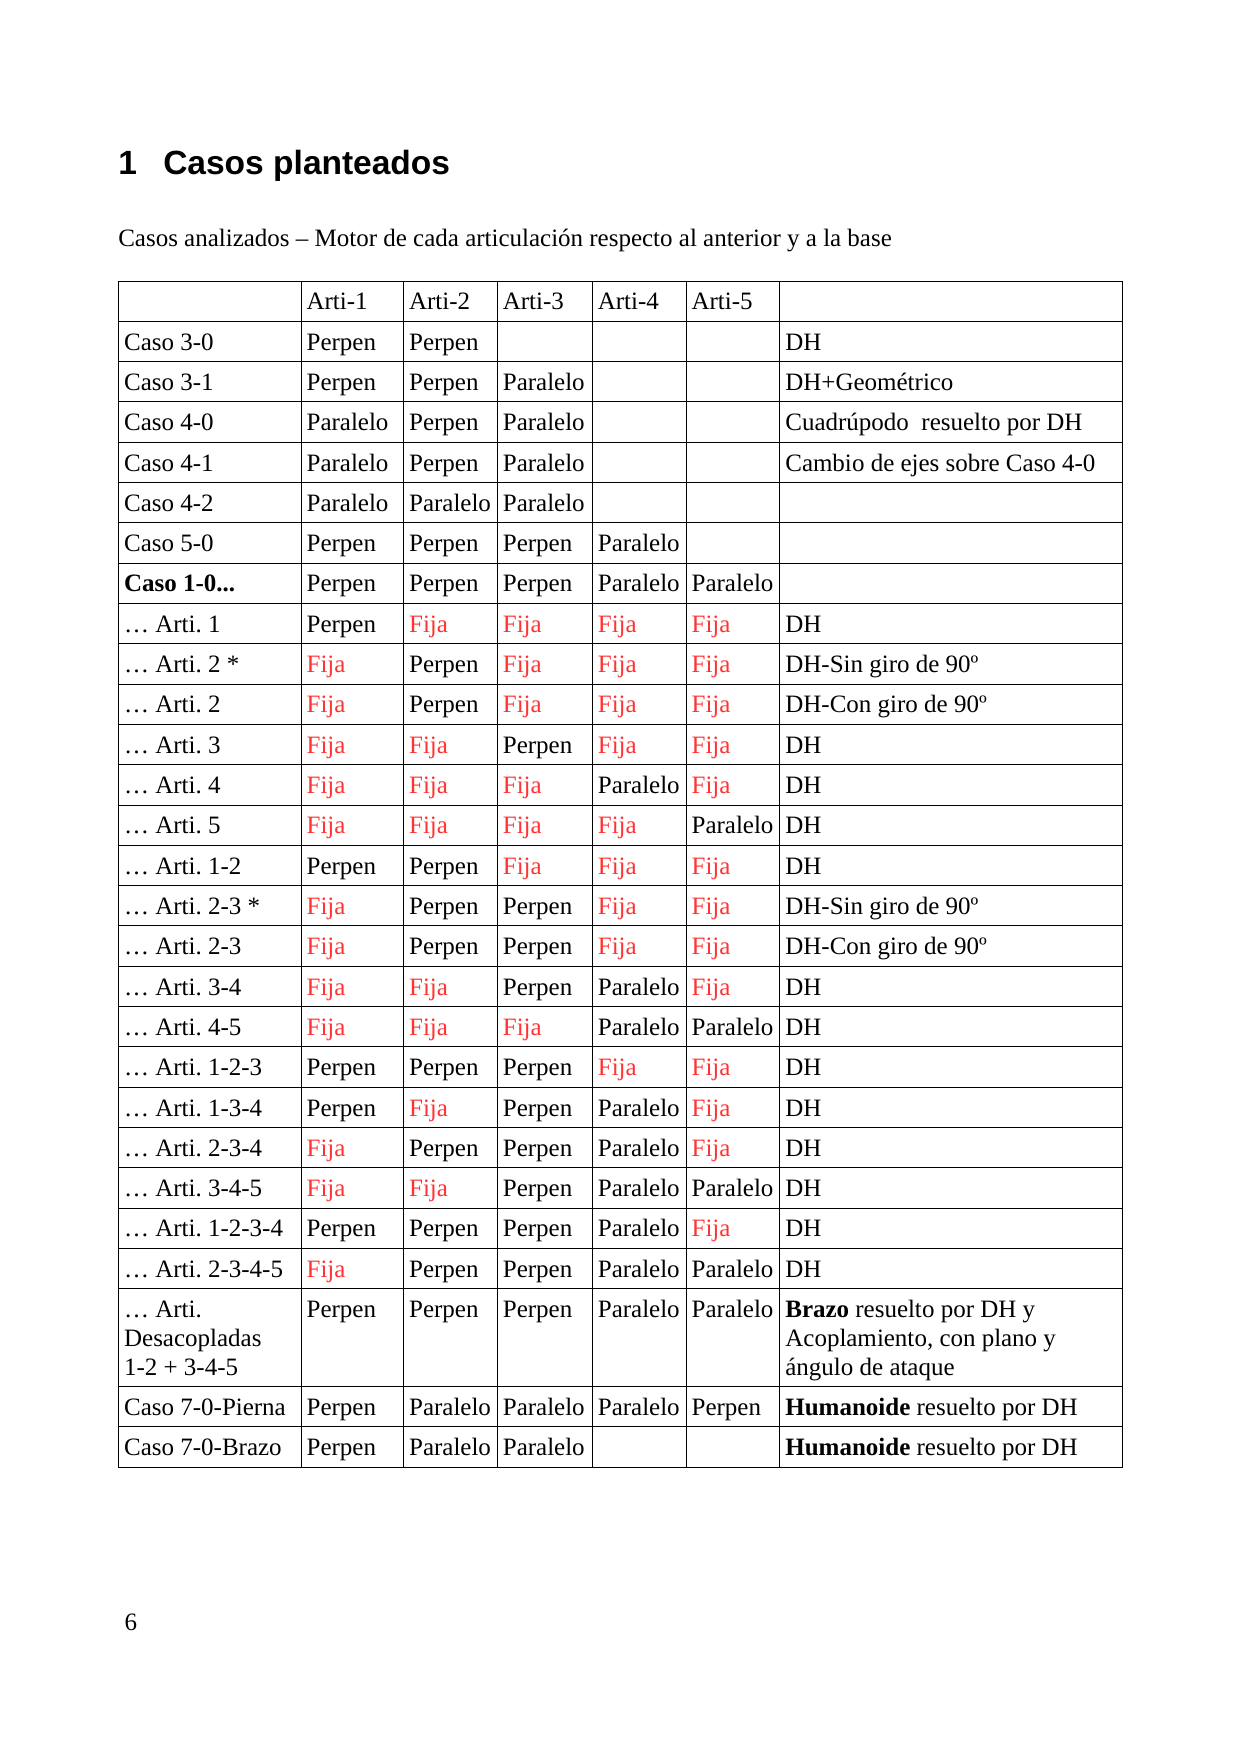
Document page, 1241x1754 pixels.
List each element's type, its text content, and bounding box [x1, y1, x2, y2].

table_cell Fija [593, 926, 686, 966]
table_cell Fija [302, 644, 403, 684]
table_cell Perpen [498, 523, 592, 563]
table_cell Paralelo [593, 765, 686, 805]
table_cell Paralelo [593, 1249, 686, 1288]
table_cell Cuadrúpodo resuelto por DH [780, 402, 1122, 442]
table_cell Fija [302, 1007, 403, 1046]
table_cell Fija [687, 1047, 779, 1087]
table_cell Fija [593, 1047, 686, 1087]
table_cell Perpen [498, 1249, 592, 1288]
table_cell DH [780, 1249, 1122, 1288]
table_cell … Arti. 2 * [119, 644, 301, 684]
table_cell Perpen [302, 1047, 403, 1087]
table_cell Fija [404, 604, 497, 643]
table_cell DH [780, 1088, 1122, 1127]
table_cell Perpen [302, 1209, 403, 1248]
table_cell Perpen [404, 644, 497, 684]
table_cell Fija [404, 806, 497, 845]
table_cell Perpen [498, 967, 592, 1006]
table_cell Perpen [404, 1289, 497, 1386]
table_cell Fija [302, 1249, 403, 1288]
table_cell … Arti. 1-2-3 [119, 1047, 301, 1087]
table_cell DH [780, 725, 1122, 764]
table_cell Paralelo [404, 483, 497, 522]
table_cell Caso 7-0-Brazo [119, 1427, 301, 1467]
table_cell Paralelo [593, 967, 686, 1006]
table_cell Perpen [498, 1209, 592, 1248]
table_cell Fija [498, 765, 592, 805]
table_cell Paralelo [498, 402, 592, 442]
table_cell Perpen [302, 1289, 403, 1386]
table_cell … Arti. 4 [119, 765, 301, 805]
table_cell … Arti. 2-3 [119, 926, 301, 966]
table_cell Perpen [302, 1427, 403, 1467]
table_cell Perpen [302, 604, 403, 643]
table_cell Paralelo [593, 564, 686, 603]
table_cell Fija [687, 967, 779, 1006]
table_cell DH [780, 765, 1122, 805]
table_cell Perpen [404, 685, 497, 724]
table_cell Fija [687, 644, 779, 684]
table_cell Fija [302, 1168, 403, 1208]
table_cell DH-Con giro de 90º [780, 685, 1122, 724]
table_cell Fija [498, 685, 592, 724]
table_cell [687, 523, 779, 563]
table_cell Humanoide resuelto por DH [780, 1387, 1122, 1426]
table_cell Perpen [404, 564, 497, 603]
table_cell … Arti. 3 [119, 725, 301, 764]
table_cell Fija [687, 685, 779, 724]
table_cell [687, 362, 779, 401]
table_cell DH [780, 1209, 1122, 1248]
table_cell Caso 4-2 [119, 483, 301, 522]
table_cell Paralelo [687, 1007, 779, 1046]
table_cell Fija [302, 1128, 403, 1167]
table_cell Fija [687, 1128, 779, 1167]
table_cell Fija [404, 765, 497, 805]
table_cell Paralelo [687, 564, 779, 603]
table_cell [593, 322, 686, 361]
table_cell Perpen [404, 1047, 497, 1087]
table_cell Fija [302, 886, 403, 925]
table_cell Paralelo [593, 523, 686, 563]
table_cell … Arti. 1-3-4 [119, 1088, 301, 1127]
table_cell [593, 483, 686, 522]
table_cell Fija [404, 1007, 497, 1046]
table_cell Fija [302, 967, 403, 1006]
table_cell [780, 523, 1122, 563]
table_header [780, 282, 1122, 321]
table_cell Fija [687, 725, 779, 764]
table_cell Perpen [498, 1289, 592, 1386]
table_cell Perpen [404, 1209, 497, 1248]
table_cell Caso 4-1 [119, 443, 301, 482]
table_cell Paralelo [593, 1128, 686, 1167]
table_cell [593, 1427, 686, 1467]
table_cell Perpen [498, 926, 592, 966]
table_cell Perpen [498, 1088, 592, 1127]
table_cell Caso 5-0 [119, 523, 301, 563]
table_cell Paralelo [498, 1387, 592, 1426]
table_cell Perpen [302, 1088, 403, 1127]
table_cell Perpen [302, 846, 403, 885]
table_cell Caso 3-1 [119, 362, 301, 401]
table_cell Fija [593, 725, 686, 764]
table_cell Paralelo [593, 1289, 686, 1386]
table_cell … Arti. 1-2 [119, 846, 301, 885]
table_cell … Arti. 3-4 [119, 967, 301, 1006]
text Casos analizados – Motor de cada articulación respecto al anterior y a la base [118, 223, 1122, 252]
table_cell … Arti. Desacopladas 1-2 + 3-4-5 [119, 1289, 301, 1386]
table_cell Perpen [498, 564, 592, 603]
table_cell DH [780, 806, 1122, 845]
table_cell … Arti. 4-5 [119, 1007, 301, 1046]
table_cell [780, 483, 1122, 522]
table_cell Perpen [404, 886, 497, 925]
table_cell Fija [593, 846, 686, 885]
table_cell Fija [593, 604, 686, 643]
table_cell Paralelo [302, 443, 403, 482]
table_cell Paralelo [687, 1168, 779, 1208]
table_cell Fija [498, 806, 592, 845]
table_cell … Arti. 2-3-4 [119, 1128, 301, 1167]
table_cell … Arti. 1 [119, 604, 301, 643]
table_cell [687, 443, 779, 482]
table_cell Fija [687, 886, 779, 925]
table_cell Perpen [302, 564, 403, 603]
table_header Arti-4 [593, 282, 686, 321]
table_header Arti-3 [498, 282, 592, 321]
table_cell … Arti. 3-4-5 [119, 1168, 301, 1208]
table_cell DH [780, 1047, 1122, 1087]
table_cell DH [780, 1007, 1122, 1046]
table_cell Perpen [404, 402, 497, 442]
table_cell … Arti. 2-3 * [119, 886, 301, 925]
table_cell Caso 7-0-Pierna [119, 1387, 301, 1426]
table_header Arti-1 [302, 282, 403, 321]
table_cell Perpen [404, 1249, 497, 1288]
table_cell DH [780, 846, 1122, 885]
table_cell DH [780, 967, 1122, 1006]
table_cell DH [780, 1128, 1122, 1167]
table_cell DH [780, 322, 1122, 361]
table_cell Paralelo [498, 483, 592, 522]
table_cell Paralelo [302, 402, 403, 442]
table_cell [687, 1427, 779, 1467]
table_cell Paralelo [498, 1427, 592, 1467]
table_cell Perpen [404, 443, 497, 482]
table_cell Perpen [404, 322, 497, 361]
table_cell Fija [687, 926, 779, 966]
table_cell DH-Sin giro de 90º [780, 886, 1122, 925]
table_cell Perpen [498, 1047, 592, 1087]
table_cell Perpen [302, 523, 403, 563]
table_cell Fija [404, 1168, 497, 1208]
table_cell DH [780, 1168, 1122, 1208]
table_cell Fija [687, 846, 779, 885]
table_cell Paralelo [593, 1088, 686, 1127]
table_header Arti-5 [687, 282, 779, 321]
table_cell Caso 4-0 [119, 402, 301, 442]
table_cell Fija [498, 604, 592, 643]
table_cell DH-Con giro de 90º [780, 926, 1122, 966]
table_cell Paralelo [593, 1209, 686, 1248]
table_cell Fija [302, 765, 403, 805]
table_cell Caso 3-0 [119, 322, 301, 361]
table_cell [687, 402, 779, 442]
table_cell Perpen [302, 362, 403, 401]
table_cell Paralelo [687, 1289, 779, 1386]
table_cell Paralelo [404, 1427, 497, 1467]
table_cell [593, 402, 686, 442]
table_cell Fija [498, 644, 592, 684]
table_cell Fija [302, 806, 403, 845]
table_cell Perpen [498, 1128, 592, 1167]
table_cell Fija [687, 1209, 779, 1248]
table_cell Perpen [404, 523, 497, 563]
table_cell Paralelo [498, 362, 592, 401]
table_cell Fija [687, 604, 779, 643]
table_cell Fija [404, 725, 497, 764]
table_header Arti-2 [404, 282, 497, 321]
table_cell Fija [404, 967, 497, 1006]
table_cell Paralelo [498, 443, 592, 482]
table_cell DH [780, 604, 1122, 643]
table_cell Fija [404, 1088, 497, 1127]
table_cell Paralelo [593, 1007, 686, 1046]
table_cell Perpen [404, 1128, 497, 1167]
table_cell Perpen [498, 886, 592, 925]
table_cell DH-Sin giro de 90º [780, 644, 1122, 684]
table_cell … Arti. 5 [119, 806, 301, 845]
table_cell [780, 564, 1122, 603]
table_cell [498, 322, 592, 361]
table_cell Perpen [498, 1168, 592, 1208]
table_cell Fija [498, 846, 592, 885]
table_cell Paralelo [593, 1387, 686, 1426]
table_cell [593, 443, 686, 482]
table_cell Paralelo [593, 1168, 686, 1208]
table_cell Humanoide resuelto por DH [780, 1427, 1122, 1467]
table_cell Brazo resuelto por DH y Acoplamiento, con plano y ángulo de ataque [780, 1289, 1122, 1386]
table_cell Paralelo [404, 1387, 497, 1426]
table_cell Perpen [404, 362, 497, 401]
table_cell Perpen [498, 725, 592, 764]
table_cell Fija [593, 644, 686, 684]
table_cell Perpen [302, 1387, 403, 1426]
table_cell Perpen [687, 1387, 779, 1426]
table_cell Perpen [302, 322, 403, 361]
subtitle Casos planteados [118, 143, 1122, 182]
table_cell Paralelo [302, 483, 403, 522]
table_cell DH+Geométrico [780, 362, 1122, 401]
table_cell Fija [593, 685, 686, 724]
table_cell [593, 362, 686, 401]
table_cell Fija [687, 1088, 779, 1127]
table_cell Perpen [404, 926, 497, 966]
table_cell Caso 1-0... [119, 564, 301, 603]
table_cell Fija [302, 725, 403, 764]
table_cell Cambio de ejes sobre Caso 4-0 [780, 443, 1122, 482]
table_cell Paralelo [687, 806, 779, 845]
table_cell Paralelo [687, 1249, 779, 1288]
table_header [119, 282, 301, 321]
table_cell [687, 483, 779, 522]
table_cell Fija [498, 1007, 592, 1046]
table_cell Perpen [404, 846, 497, 885]
table_cell Fija [302, 926, 403, 966]
table_cell Fija [687, 765, 779, 805]
table_cell [687, 322, 779, 361]
table_cell … Arti. 2-3-4-5 [119, 1249, 301, 1288]
table_cell Fija [593, 886, 686, 925]
table_cell Fija [302, 685, 403, 724]
table_cell … Arti. 1-2-3-4 [119, 1209, 301, 1248]
table_cell … Arti. 2 [119, 685, 301, 724]
table_cell Fija [593, 806, 686, 845]
